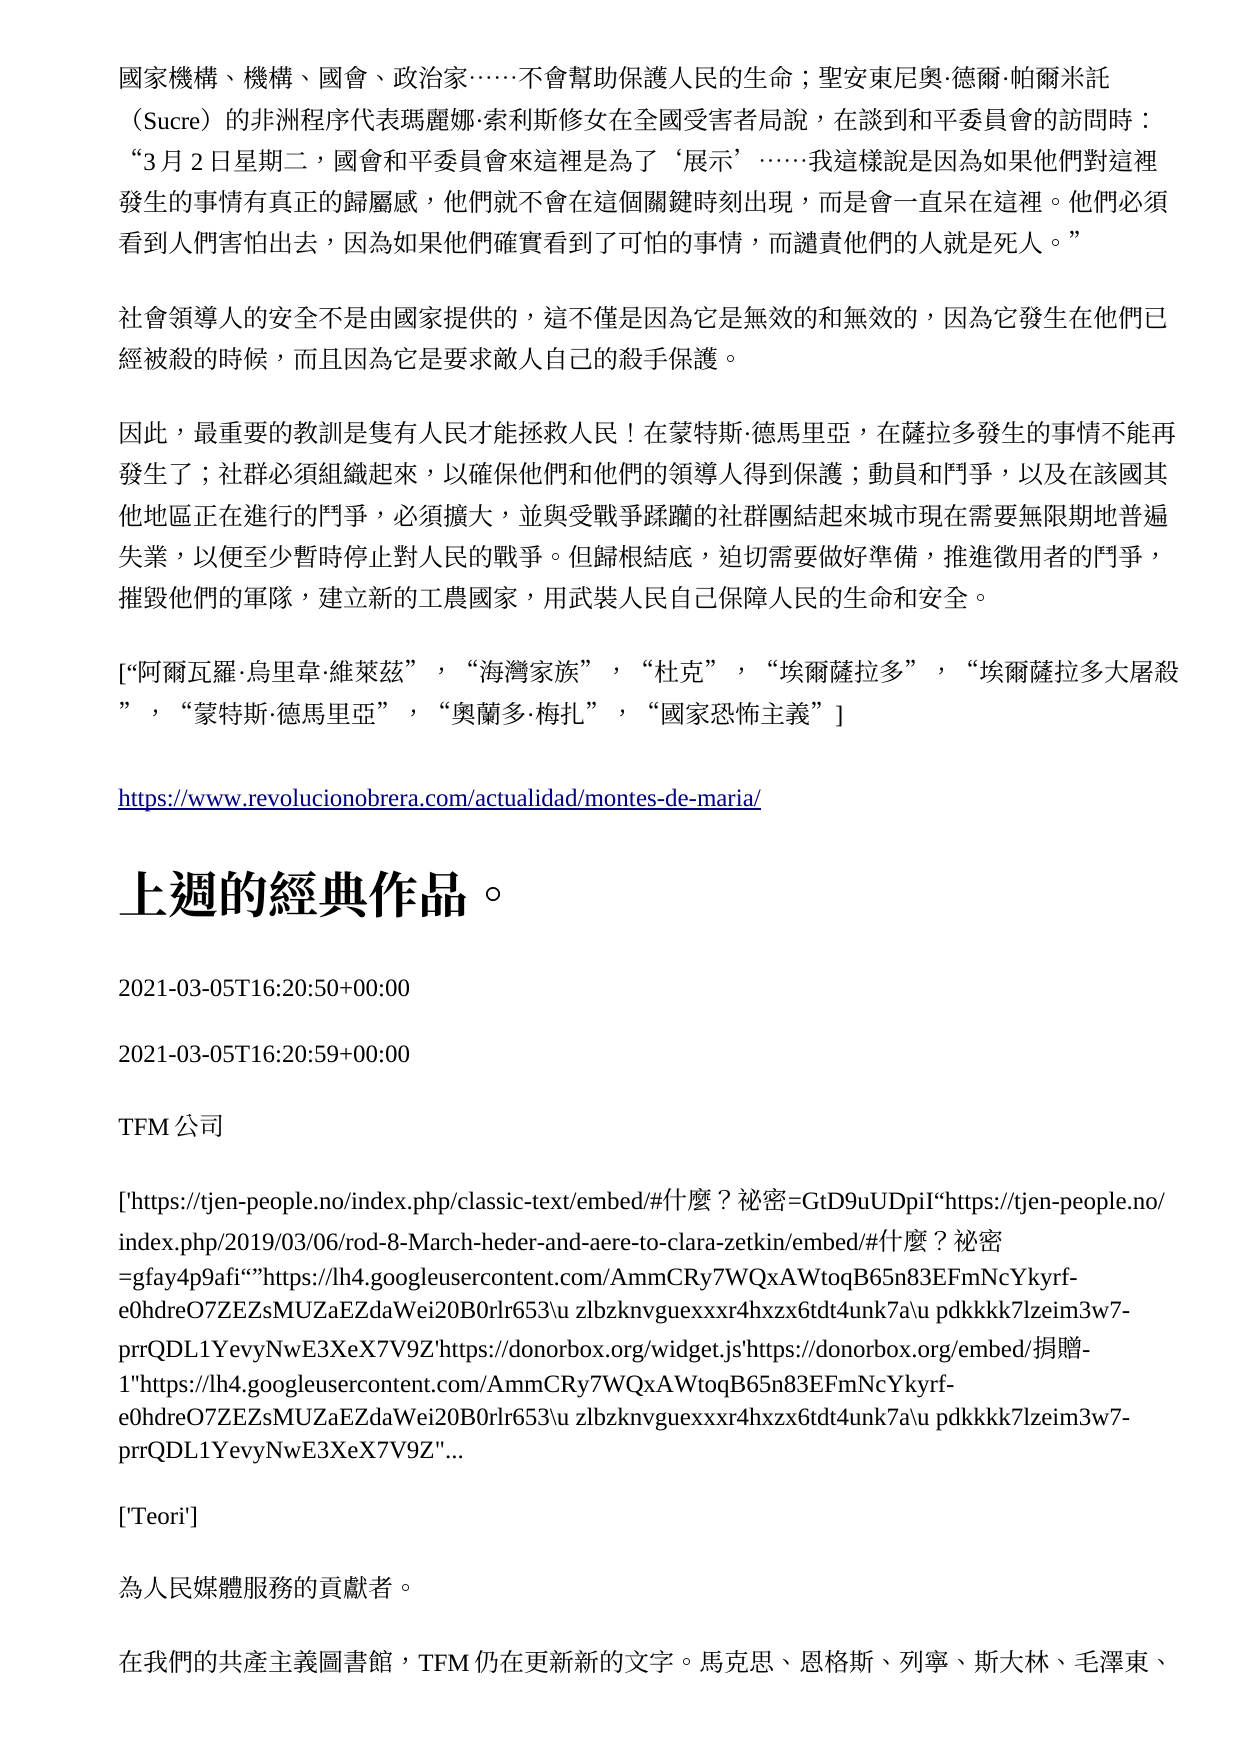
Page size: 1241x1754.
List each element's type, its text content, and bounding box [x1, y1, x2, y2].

text 2021-03-05T16:20:50+00:00 2021-03-05T16:20:59+00:00 TFM公司 ['https://tjen-people.no/index.php/classic-text/embed/#什麼？祕密=GtD9uUDpiI“https://tjen-people.no/index.php/2019/03/06/rod-8-March-heder-and-aere-to-clara-zetkin/embed/#什麼？祕密=gfay4p9afi“”https://lh4.googleusercontent.com/AmmCRy7WQxAWtoqB65n83EFmNcYkyrf-e0hdreO7ZEZsMUZaEZdaWei20B0rlr653\u zlbzknvguexxxr4hxzx6tdt4unk7a\u pdkkkk7lzeim3w7-prrQDL1YevyNwE3XeX7V9Z'https://donorbox.org/widget.js'https://donorbox.org/embed/捐贈-1''https://lh4.googleusercontent.com/AmmCRy7WQxAWtoqB65n83EFmNcYkyrf-e0hdreO7ZEZsMUZaEZdaWei20B0rlr653\u zlbzknvguexxxr4hxzx6tdt4unk7a\u pdkkkk7lzeim3w7-prrQDL1YevyNwE3XeX7V9Z"... ['Teori'] 為人民媒體服務的貢獻者。 在我們的共產主義圖書館，TFM仍在更新新的文字。馬克思、恩格斯、列寧、斯大林、毛澤東、岡薩羅等經典著作210餘部。在未來的一段時間裡，我們將每週更新幾次經典文字，並在每週五堅定地總結本週的文字。 你在這裡找到的經典文字，經典文字。 本週，我們出版了偉大的共產主義女領袖克拉拉·澤特金的文章，正如他在《時代》雜誌上所說的那樣。作為哥本哈根社會女性大會的國際紀念日。第一篇文章是澤金與列寧重新開始了一次有趣的對話，她與列寧並肩作戰。 瞭解更多關於克拉拉·澤金的資訊，紅色8。三月：克拉拉·澤金的高度和榮譽克拉拉·澤金 女人，婚姻和性，從列寧的埃林德林格，克拉拉澤金的驅逐。 輸出： “我們在1921年秋天在克里姆林宮的列寧的偉大著作中就這個問題進行了第一次進一步的談話。列寧坐在書桌旁，桌上全是書籍和報紙，還有工作室和工作的見證人，但沒有“和藹可親的汙點”。 他說，我們在萬有之中，確實有一個有權勢的婦人，她使我覺得這件事不雅。“沒有馬克思主義的理論，我們就沒有真正的實踐，這是清楚的。同樣在這方面，我們必須以最高程度的原則清晰地進行溝通。我們需要嚴格限制與其他各方的接觸。不幸的是，我們的第二屆國際代表大會在討論婦女問題時沒有提出期望。它問了這個問題，但沒有提到任何具體的立場。這個案子還在一個委員會裡。它本應該起草一份決議草案、調侃和指導方針，但進展不太快。為了幫助他們。” 我已經聽說了列寧現在告訴我的其他事情，我說這話讓我很吃驚。我對俄國婦女在革命期間所做的一切以及她們為保衛和發展革命所做的一切充滿了興奮。當談到婦女在布林什維克黨中的地位和事業時，我認為這是一個模式黨，是的，模式黨。僅這個黨就領導了國際共產主義婦女運動，是寶貴的經驗力量，是偉大的歷史典範。” 為勞動婦女群眾乾杯！克拉拉·澤金的。 輸出： “8號。向斯塔爾進門。在國際獨立日這天，阿爾貝德·迪普·誇德（Arbeid Deep Quads）反對偉大社會的偉大行動，共產國際黨以此結束了他們在這些量子群眾中的騷動。他們要在京城各省，為自己百姓的權利，為工人，為工人，為工人爭戰，無論是在工廠裡，還是在窮人家裡，他們每天都有贖金。 是無產階級的女人和天花的數量，他們不知道如何餵養他們的孩子，給他們一個送他們上學的機會，除非報酬很差，動物越來越壞，納稅的麵粉，她們是教師和女專業人員，躲著不受管教，因為她們只是女工，是勞動者和品酒師的妻子，在田野和季節里長大，不停地享受勞動的果實。 所有這些時刻都將以對抗首都而告終，但這位朋友是在8日由共產主義帶來的。每年三月，教皇將在這一天會合。沒有他們的工作，資本主義世界就不能行賄，但世界不考慮他們，也不反對他們，它把他們作為權利與家庭、社會、國家的親屬進行談判，如果不確保他們看起來適當疲倦，就不賦予他們任何檔案的權利。殖民地和半殖民地的男人，必靠這些女人得安息。我所親愛的唸到，沒有淫亂的，必吞下買來，像商人一樣。他們曾在腳底下和腳底下勞苦羞愧，卻起來反對香料和奴役。 為人民服務媒體需要你的支援。當然，我們沒有得到任何新聞釋出會，也沒有從富有的資本家那裡得到任何幫助，比如種族主義的“另類媒體”。我們所有的支援都來自我們的讀者和革命運動。我們對此非常感激。沒有你，我們就活不下去了，你可以用你能用的來支援我們，為我們做貢獻。 [“克拉拉·澤特金”，“婦女問題”] [118, 940, 1181, 1679]
text https://www.revolucionobrera.com/actualidad/montes-de-maria/ [118, 750, 1181, 812]
subtitle 上週的經典作品。 [118, 856, 1181, 928]
text https://www.revolutionobrera.com/public html/wp-content/uploads/2021/03/montes-de-maria-2.jpg 2021-03-05T15:46:36-05:00 https://www.revolutionObrera.com/author/root/ [地]https://www.revolutionObrera.com/public html/wp-content/uploads/2016/03/aguila-250x245.jpg'，'https://www.revolutionObrera.com/public html/wp-content/uploads/2020/03/diapositiva14-520x245.jpg'，'https://www.revolutionObrera.com/public html/wp-content/uploads/2020/09/oposicion-1-520x245.jpg'，“哦。https://www.revolutionObrera.com/wp-content/uploads/2017/04/supportnos.jpg'，'https://www.revolutionObrera.com/public html/wp-content/plugins/telegram-bot/img/telegramiconmini.jpg'，'https://www.revolutionObrera.com/public html/wp-content/uploads/2020/10/pgi-620x349.png“，“哦。https://www.revolutionObrera.com/public html/wp-content/uploads/2021/01/bella-org-back-620x620.jpeg'，'https://www.revolutionObrera.com/public html/wp-content/uploads/2020/10/vologo-620x233.png'，'https://www.revolutionObrera.com/public html/wp-content/uploads/2020/10/blogs-620x165.png“，“哦。https://www.revolutionObrera.com/public html/wp-content/uploads/2021/01/ro-494.jpg'，'https://www.revolutionObrera.com/public html/wp-content/uploads/2021/01/almanaque-2121.jpg'，'https://www.revolutionObrera.com/public html/wp-content/uploads/2020/07/portadesafios.jpg“，“哦。https://www.revolutionObrera.com/wp-content/uploads/2020/01/programmuoclm.jpg'，'https://www.revolutionObrera.com/wp-content/uploads/2016/08/portalg.jpg'，'https://www.revolutionObrera.com/public html/wp-content/plugins/email-subscribers/lite/public/images/spinner.gif“，“哦。https://www.revolutionObrera.com/propossite/wp-content/uploads/2015/08/logof.png“] 奧蘭多·梅扎老頭子是我們去鄉下時遇到的一個老人，他和藹可親，對每個人都很有同情心，被國家海軍殺害，海軍從直升機上向一個被稱為“海灣家族”的武裝組織成員居住的村莊開火。奧蘭多老頭子被軍方稱為該組織的一員，就像他們在2002年至2008年期間殺害的6402名年輕人被列為退伍軍人一樣，如果不是因為社群迅速譴責老人與犯罪集團無關，他們也會這樣做。 唐·奧蘭多被杜克的傀儡殺死，他幾周前曾在埃爾薩拉多的蒙特斯·德馬里亞地區，21年前，準軍事部隊與軍隊共謀進行了最殘酷的屠殺之一；迪茲克抵達是為了迴應社群提出的指控，因為該地區再次受到黑鷹的威脅（見偽裝的軍事人員）和該地區日益嚴重的暴力造成的流離失所。3月2日，海軍在埃爾卡門·德玻利瓦爾的瓜曼加地區進行了類似的行動。 黑手黨政權那天承諾的安全與帕拉科·阿爾瓦羅·烏里韋·維萊茲（Paraco Alvaro Uribe Vélez）承諾的安全是一樣的，與胡安·曼努埃爾·桑托斯（Juan Manuel Santos）和所有前總統承諾的安全是一樣的；富人的安全，無論是誰，無論是誰！，以確保其業務持續和擴充套件。就Montes de María而言，Argos、Cargill等公司繼續利用該地區肥沃的土地種植棕櫚、柚木和其他農產品，並由黑手黨作為精神藥物業務的戰略走廊。 奧蘭多老頭子的死，加上對社會領導人的威脅越來越大，他們中的一些人或他們的家庭成員被謀殺，好像幾年前的恐怖電影錄影帶被歸還一樣，我們再次目睹了該地區人民的悲慘局勢，但重要的是，歷史不一定能重演，回顧錄影帶，我們看到了一些教訓，必須得到群眾的理解。 其中一個原因是，國家及其軍隊是反人民戰爭的幫凶和參與者，因為它是資本家和地主利益的捍衛者，正如聖奧諾弗雷的一位工會領袖所明確指出的那樣：“我們在領導人家裡看到的同一批武裝人員和黑人潛水員正在為在海灘上工作的人和在海灘上旅行的人接種疫苗。他們在警察的鼻子，沒有人告訴他們什麼，所以，就像他們說的，一個假設是什麼？“， 國家機構、機構、國會、政治家……不會幫助保護人民的生命；聖安東尼奧·德爾·帕爾米託（Sucre）的非洲程序代表瑪麗娜·索利斯修女在全國受害者局說，在談到和平委員會的訪問時：“3月2日星期二，國會和平委員會來這裡是為了‘展示’……我這樣說是因為如果他們對這裡發生的事情有真正的歸屬感，他們就不會在這個關鍵時刻出現，而是會一直呆在這裡。他們必須看到人們害怕出去，因為如果他們確實看到了可怕的事情，而譴責他們的人就是死人。” 社會領導人的安全不是由國家提供的，這不僅是因為它是無效的和無效的，因為它發生在他們已經被殺的時候，而且因為它是要求敵人自己的殺手保護。 因此，最重要的教訓是隻有人民才能拯救人民！在蒙特斯·德馬里亞，在薩拉多發生的事情不能再發生了；社群必須組織起來，以確保他們和他們的領導人得到保護；動員和鬥爭，以及在該國其他地區正在進行的鬥爭，必須擴大，並與受戰爭蹂躪的社群團結起來城市現在需要無限期地普遍失業，以便至少暫時停止對人民的戰爭。但歸根結底，迫切需要做好準備，推進徵用者的鬥爭，摧毀他們的軍隊，建立新的工農國家，用武裝人民自己保障人民的生命和安全。 [“阿爾瓦羅·烏里韋·維萊茲”，“海灣家族”，“杜克”，“埃爾薩拉多”，“埃爾薩拉多大屠殺”，“蒙特斯·德馬里亞”，“奧蘭多·梅扎”，“國家恐怖主義”] [118, 59, 1181, 730]
